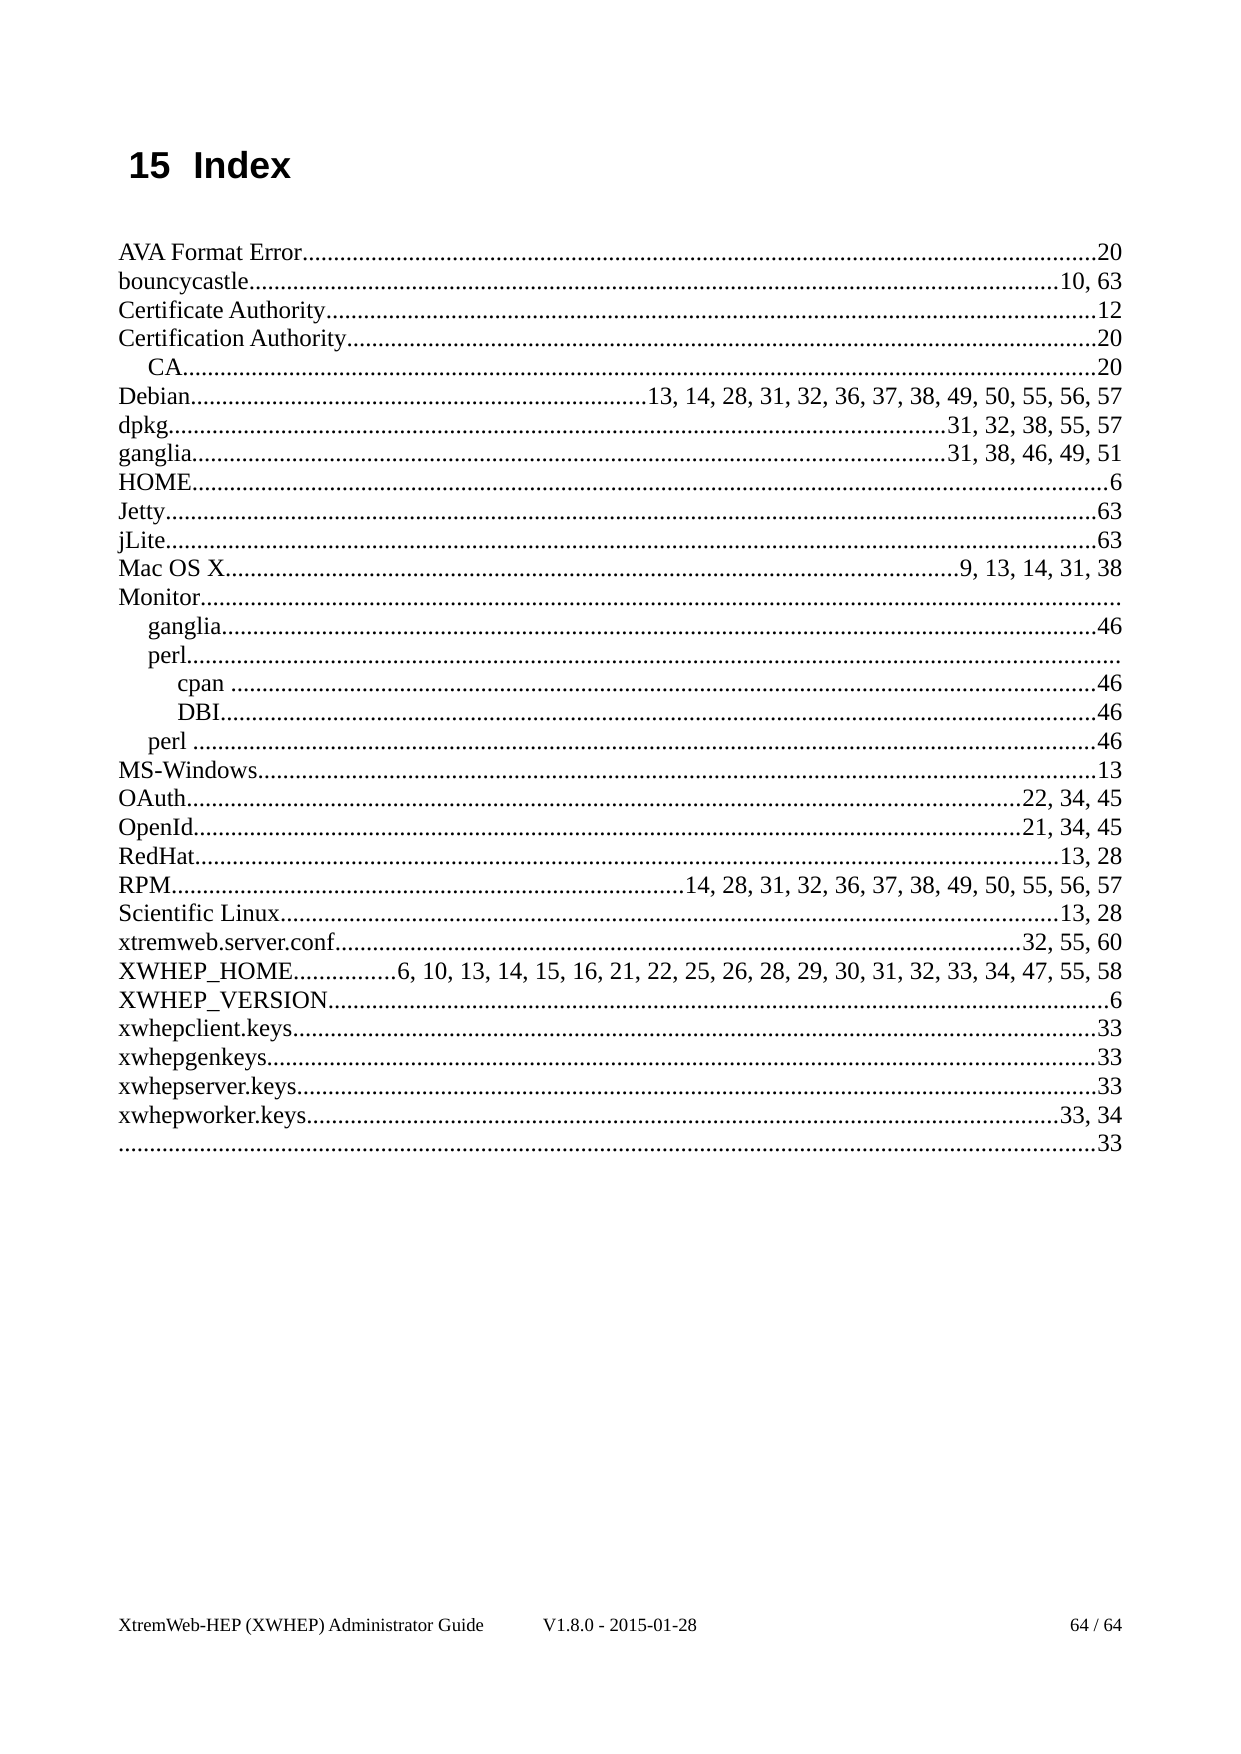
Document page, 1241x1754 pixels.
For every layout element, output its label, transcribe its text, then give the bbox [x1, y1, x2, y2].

text bouncycastle 10, 63 [118, 266, 1122, 295]
text Certification Authority 20 [118, 323, 1122, 352]
text xwhepclient.keys 33 [118, 1013, 1122, 1042]
text ganglia 31, 38, 46, 49, 51 [118, 438, 1122, 467]
text OpenId 21, 34, 45 [118, 812, 1122, 841]
text xwhepgenkeys 33 [118, 1042, 1122, 1071]
text xtremweb.server.conf 32, 55, 60 [118, 927, 1122, 956]
text DBI 46 [177, 697, 1122, 726]
subtitle Index [118, 143, 1122, 186]
text Mac OS X 9, 13, 14, 31, 38 [118, 553, 1122, 582]
text xwhepworker.keys 33, 34 [118, 1100, 1122, 1128]
text xwhepserver.keys 33 [118, 1071, 1122, 1100]
text cpan 46 [177, 668, 1122, 697]
text perl 46 [148, 726, 1122, 755]
text Debian 13, 14, 28, 31, 32, 36, 37, 38, 49, 50, 55, 56, 57 [118, 381, 1122, 410]
text AVA Format Error 20 [118, 237, 1122, 266]
text XWHEP_VERSION 6 [118, 985, 1122, 1013]
text jLite 63 [118, 525, 1122, 553]
text RPM 14, 28, 31, 32, 36, 37, 38, 49, 50, 55, 56, 57 [118, 870, 1122, 898]
text ganglia 46 [148, 611, 1122, 640]
text 33 [118, 1128, 1122, 1157]
text RedHat 13, 28 [118, 841, 1122, 870]
text XWHEP_HOME 6, 10, 13, 14, 15, 16, 21, 22, 25, 26, 28, 29, 30, 31, 32, 33, 34, 47, 55, 58 [118, 956, 1122, 985]
text OAuth 22, 34, 45 [118, 783, 1122, 812]
text Monitor [118, 582, 1122, 611]
text CA 20 [148, 352, 1122, 381]
text MS-Windows 13 [118, 755, 1122, 783]
text Jetty 63 [118, 496, 1122, 525]
text HOME 6 [118, 467, 1122, 496]
text Scientific Linux 13, 28 [118, 898, 1122, 927]
text Certificate Authority 12 [118, 295, 1122, 323]
text perl [148, 640, 1122, 668]
text dpkg 31, 32, 38, 55, 57 [118, 410, 1122, 438]
